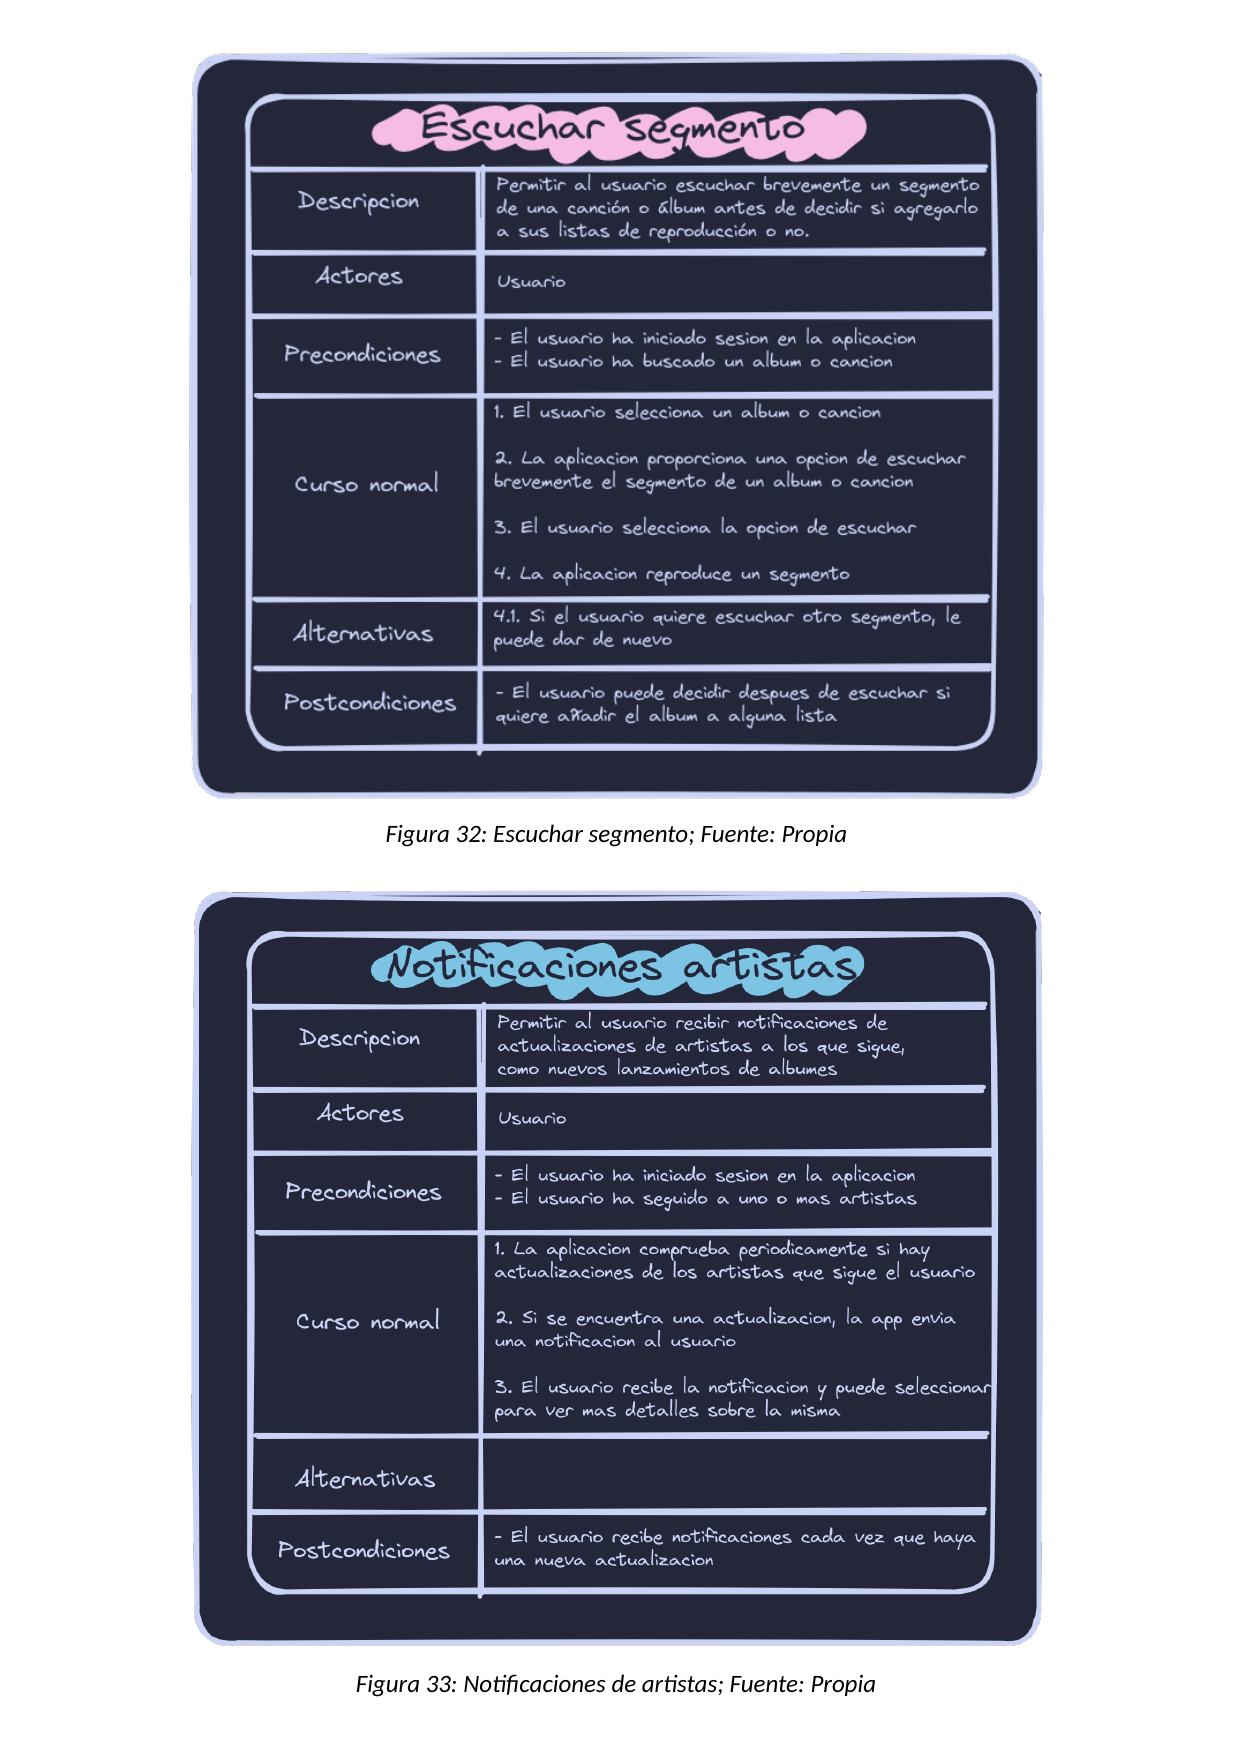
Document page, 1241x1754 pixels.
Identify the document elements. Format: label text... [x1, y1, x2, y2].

text Figura 32: Escuchar segmento; Fuente: Propia [171, 819, 1063, 849]
picture [171, 33, 1064, 819]
picture [170, 869, 1065, 1669]
text Figura 33: Notificaciones de artistas; Fuente: Propia [170, 1669, 1064, 1699]
